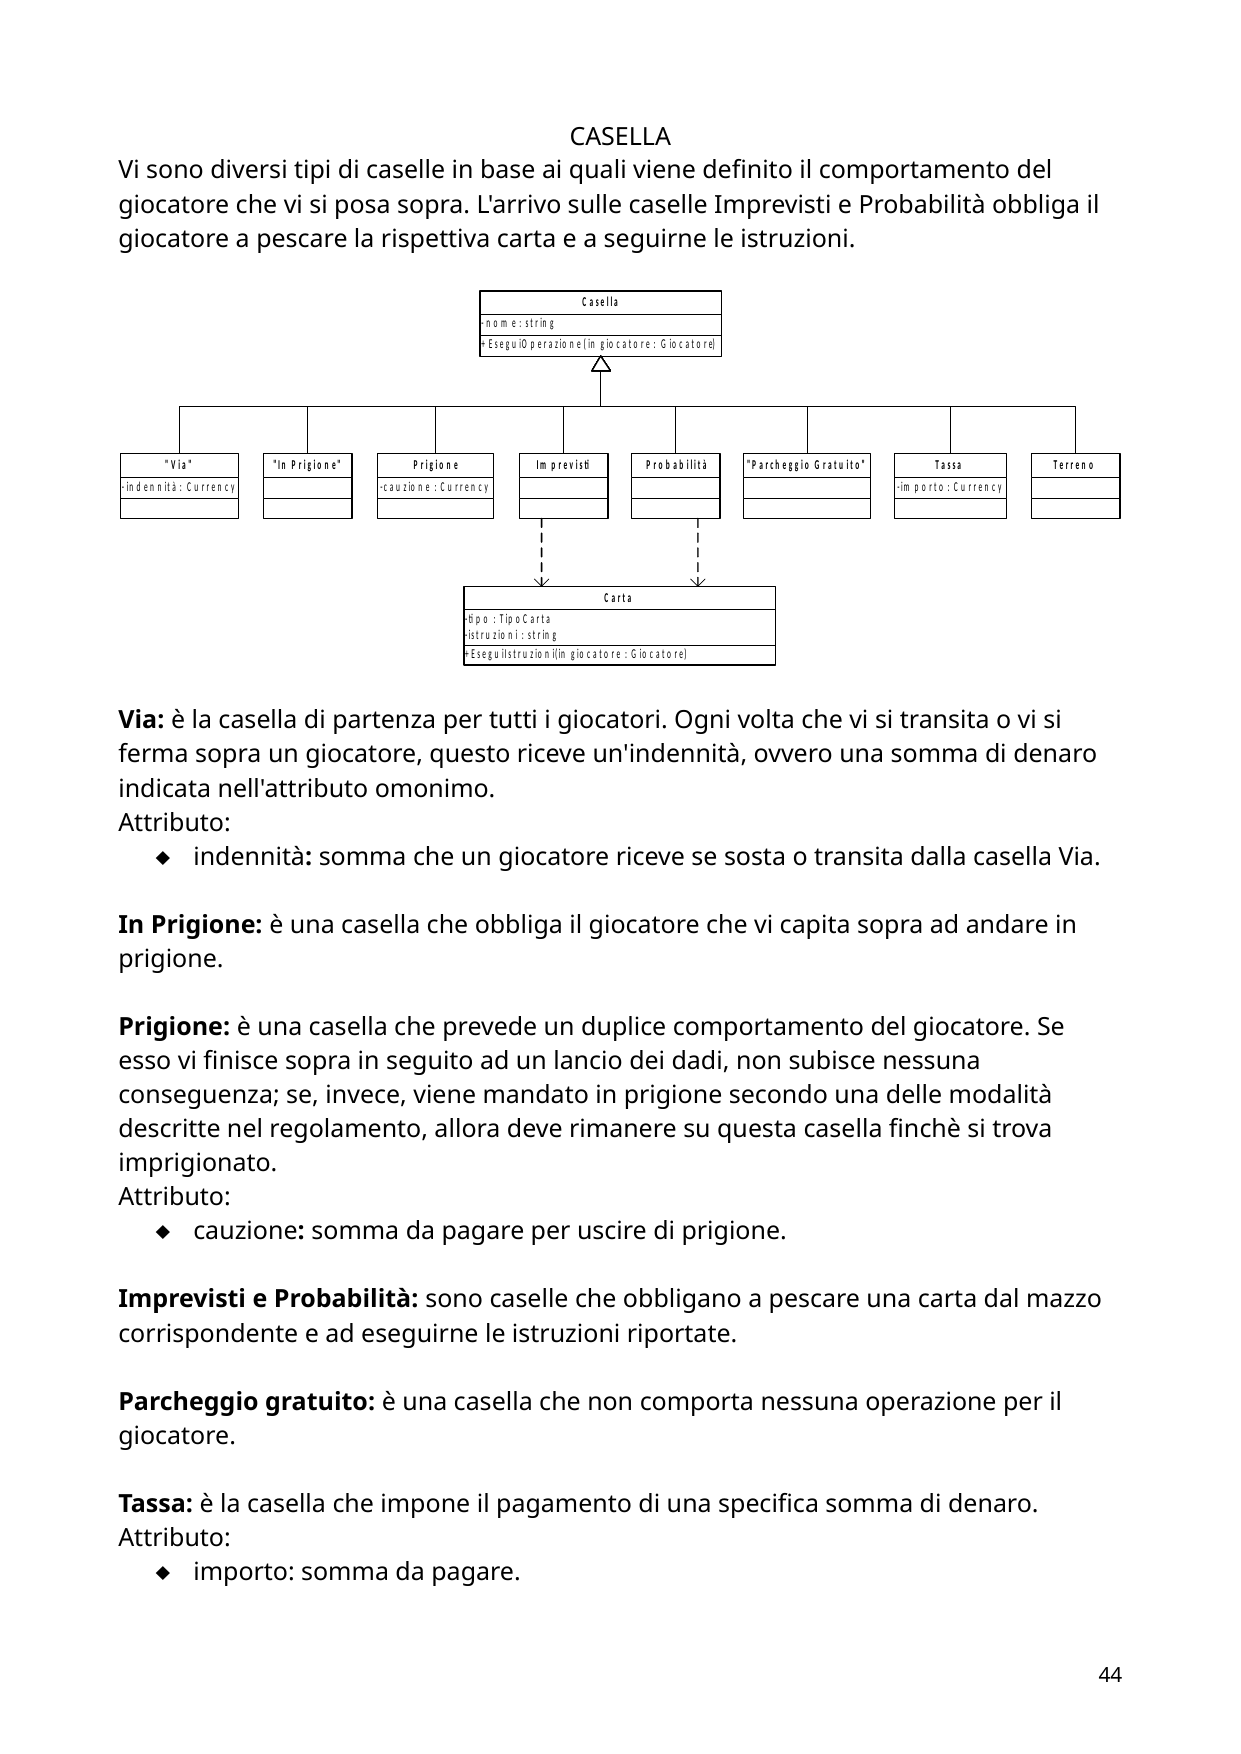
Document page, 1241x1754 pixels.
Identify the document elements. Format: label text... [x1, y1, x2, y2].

text Tassa: è la casella che impone il pagamento di una specifica somma di denaro. [118, 1486, 1122, 1519]
text Attributo: [118, 1519, 1122, 1554]
text Attributo: [118, 804, 1122, 838]
list importo: somma da pagare. [156, 1554, 1122, 1588]
text Parcheggio gratuito: è una casella che non comporta nessuna operazione per il giocatore. [118, 1383, 1122, 1451]
text Imprevisti e Probabilità: sono caselle che obbligano a pescare una carta dal mazzo corrispondente e ad eseguirne le istruzioni riportate. [118, 1281, 1122, 1349]
list indennità: somma che un giocatore riceve se sosta o transita dalla casella Via. [156, 838, 1122, 872]
text In Prigione: è una casella che obbliga il giocatore che vi capita sopra ad andare in prigione. [118, 906, 1122, 974]
list cauzione: somma da pagare per uscire di prigione. [156, 1213, 1122, 1247]
text Attributo: [118, 1179, 1122, 1213]
text Prigione: è una casella che prevede un duplice comportamento del giocatore. Se esso vi finisce sopra in seguito ad un lancio dei dadi, non subisce nessuna conseguenza; se, invece, viene mandato in prigione secondo una delle modalità descritte nel regolamento, allora deve rimanere su questa casella finchè si trova imprigionato. [118, 1009, 1122, 1179]
text Via: è la casella di partenza per tutti i giocatori. Ogni volta che vi si transita o vi si ferma sopra un giocatore, questo riceve un'indennità, ovvero una somma di denaro indicata nell'attributo omonimo. [118, 702, 1122, 804]
text Vi sono diversi tipi di caselle in base ai quali viene definito il comportamento del giocatore che vi si posa sopra. L'arrivo sulle caselle Imprevisti e Probabilità obbliga il giocatore a pescare la rispettiva carta e a seguirne le istruzioni. [118, 152, 1122, 254]
text CASELLA [118, 118, 1122, 152]
